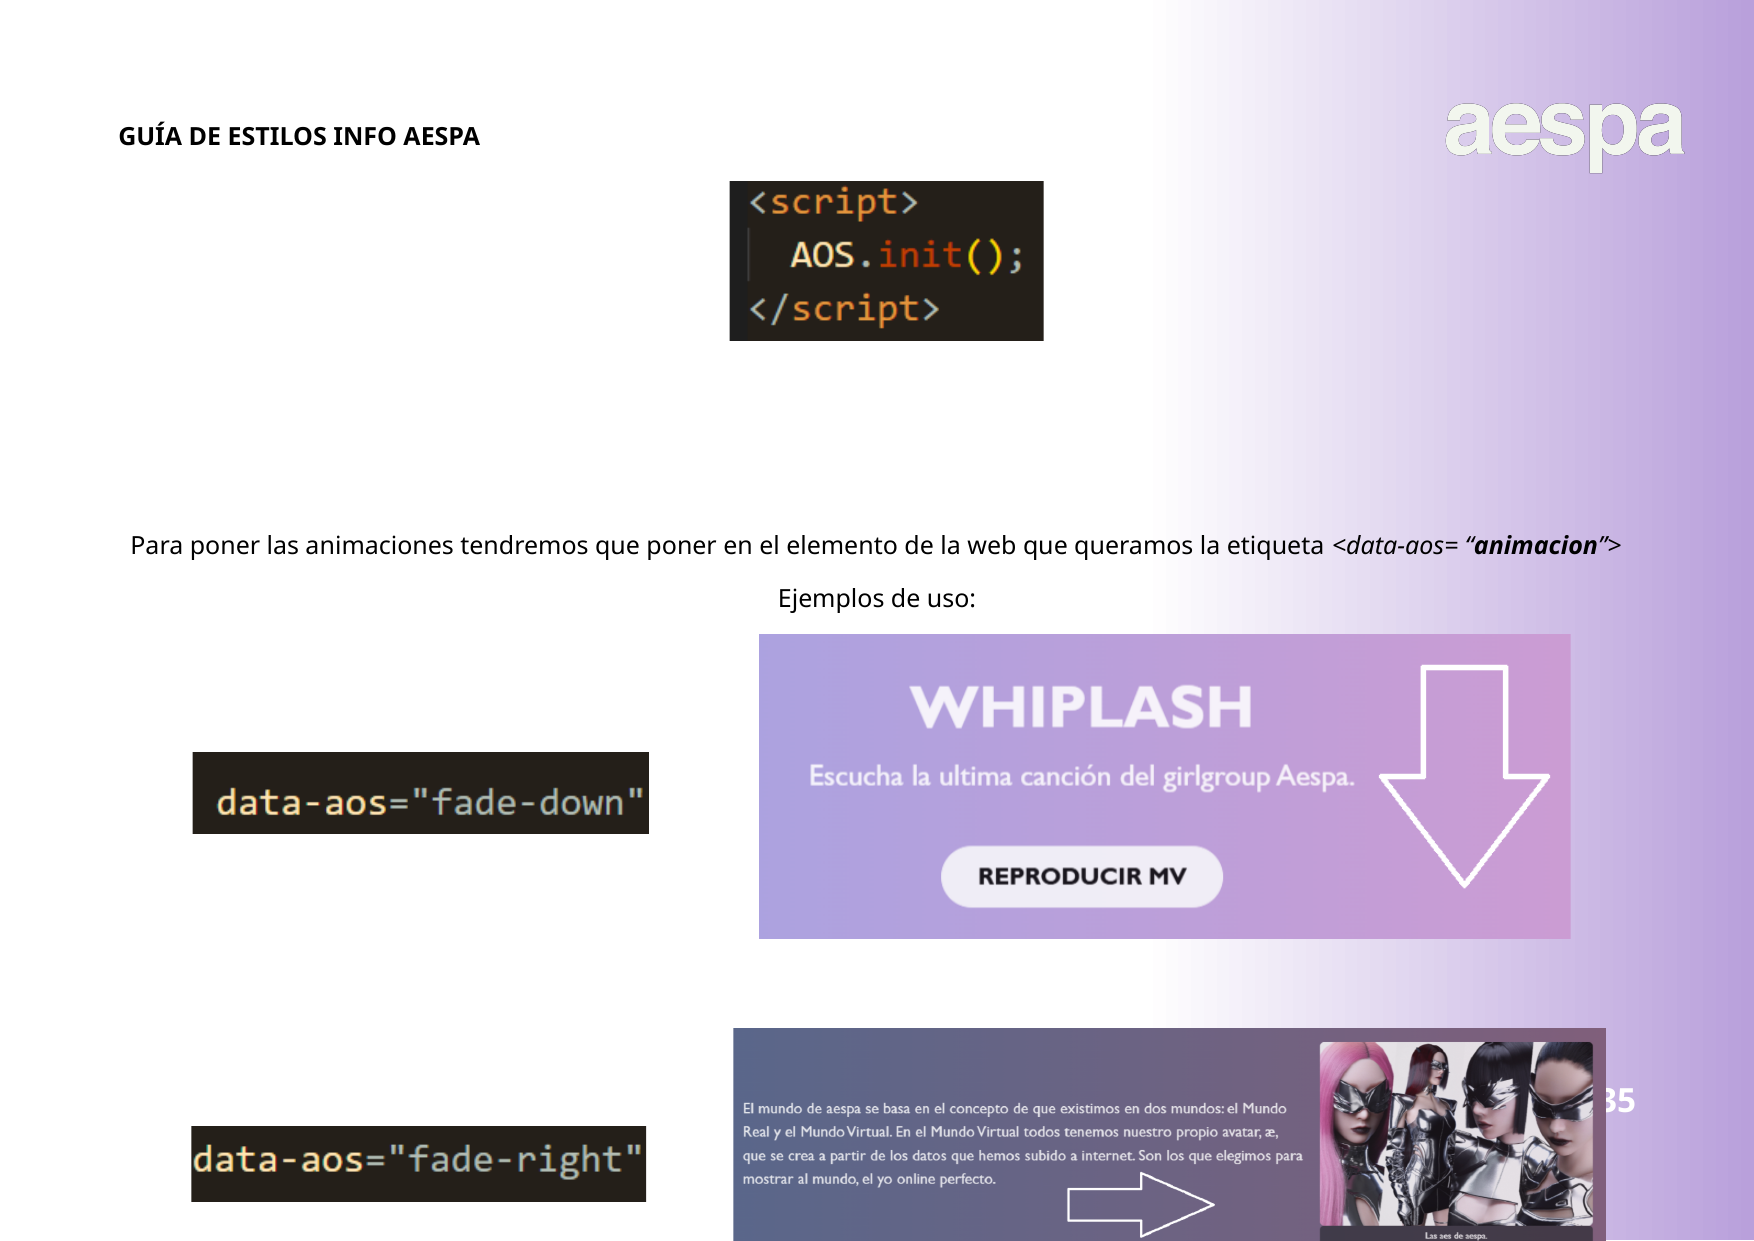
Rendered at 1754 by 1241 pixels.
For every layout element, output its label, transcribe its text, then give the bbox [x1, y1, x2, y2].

picture [729, 181, 1044, 341]
picture [192, 752, 649, 834]
picture [759, 634, 1571, 939]
text Para poner las animaciones tendremos que poner en el elemento de la web que queramos la etiqueta <data-aos= “animacion”> [118, 527, 1636, 561]
text Ejemplos de uso: [118, 581, 1636, 615]
picture [733, 1028, 1606, 1241]
picture [1428, 88, 1703, 187]
picture [191, 1126, 647, 1202]
